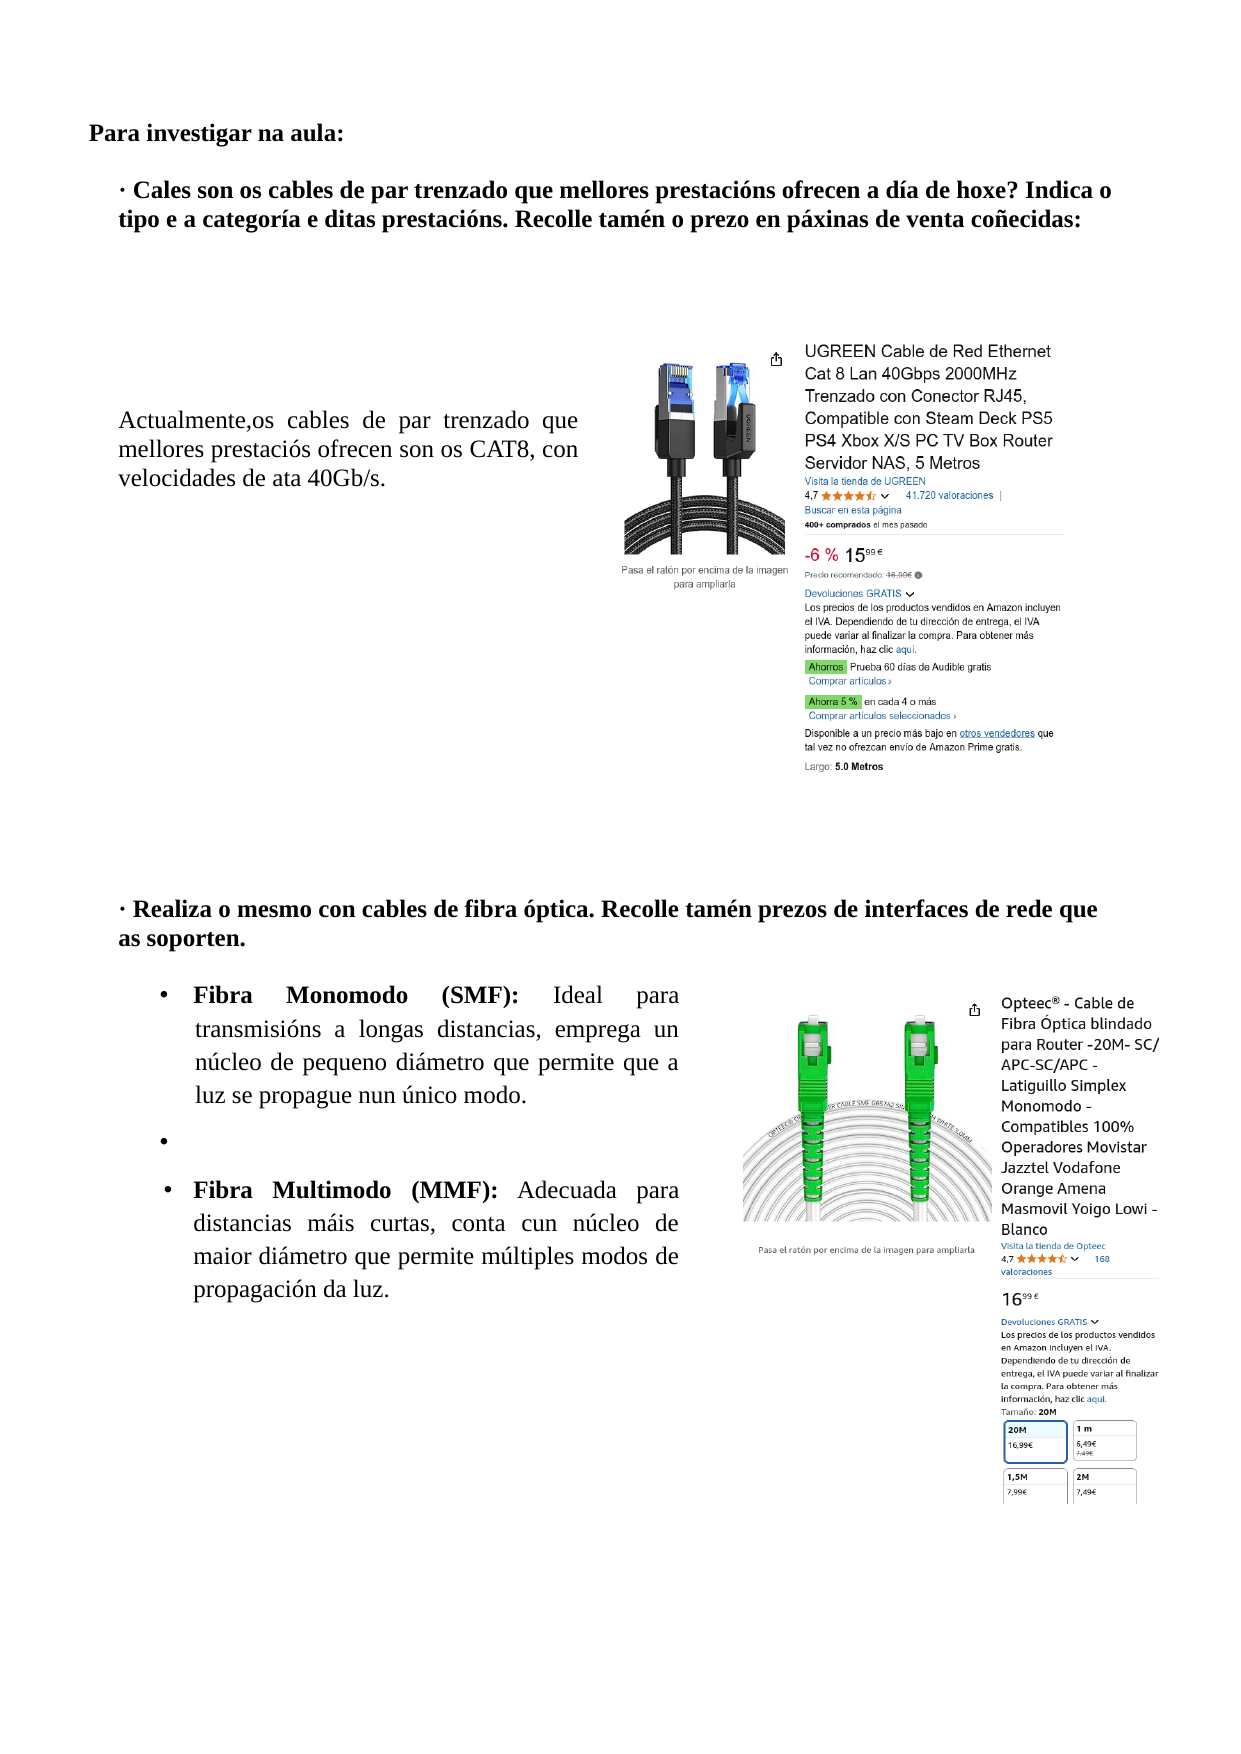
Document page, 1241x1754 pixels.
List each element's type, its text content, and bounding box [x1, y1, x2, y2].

text · Cales son os cables de par trenzado que mellores prestacións ofrecen a día de hoxe? Indica o tipo e a categoría e ditas prestacións. Recolle tamén o prezo en páxinas de venta coñecidas: [118, 176, 1122, 233]
text Actualmente,os cables de par trenzado que mellores prestaciós ofrecen son os CAT8, con velocidades de ata 40Gb/s. [118, 406, 579, 492]
text Para investigar na aula: [89, 118, 1122, 147]
picture [613, 316, 1078, 774]
list Fibra Monomodo (SMF): Ideal para transmisións a longas distancias, emprega un núcleo de pequeno diámetro que permite que a luz se propague nun único modo. [159, 981, 679, 1108]
text · Realiza o mesmo con cables de fibra óptica. Recolle tamén prezos de interfaces de rede que as soporten. [118, 894, 1122, 952]
picture [743, 987, 1167, 1504]
list Fibra Multimodo (MMF): Adecuada para distancias máis curtas, conta cun núcleo de maior diámetro que permite múltiples modos de propagación da luz. [164, 1175, 679, 1303]
